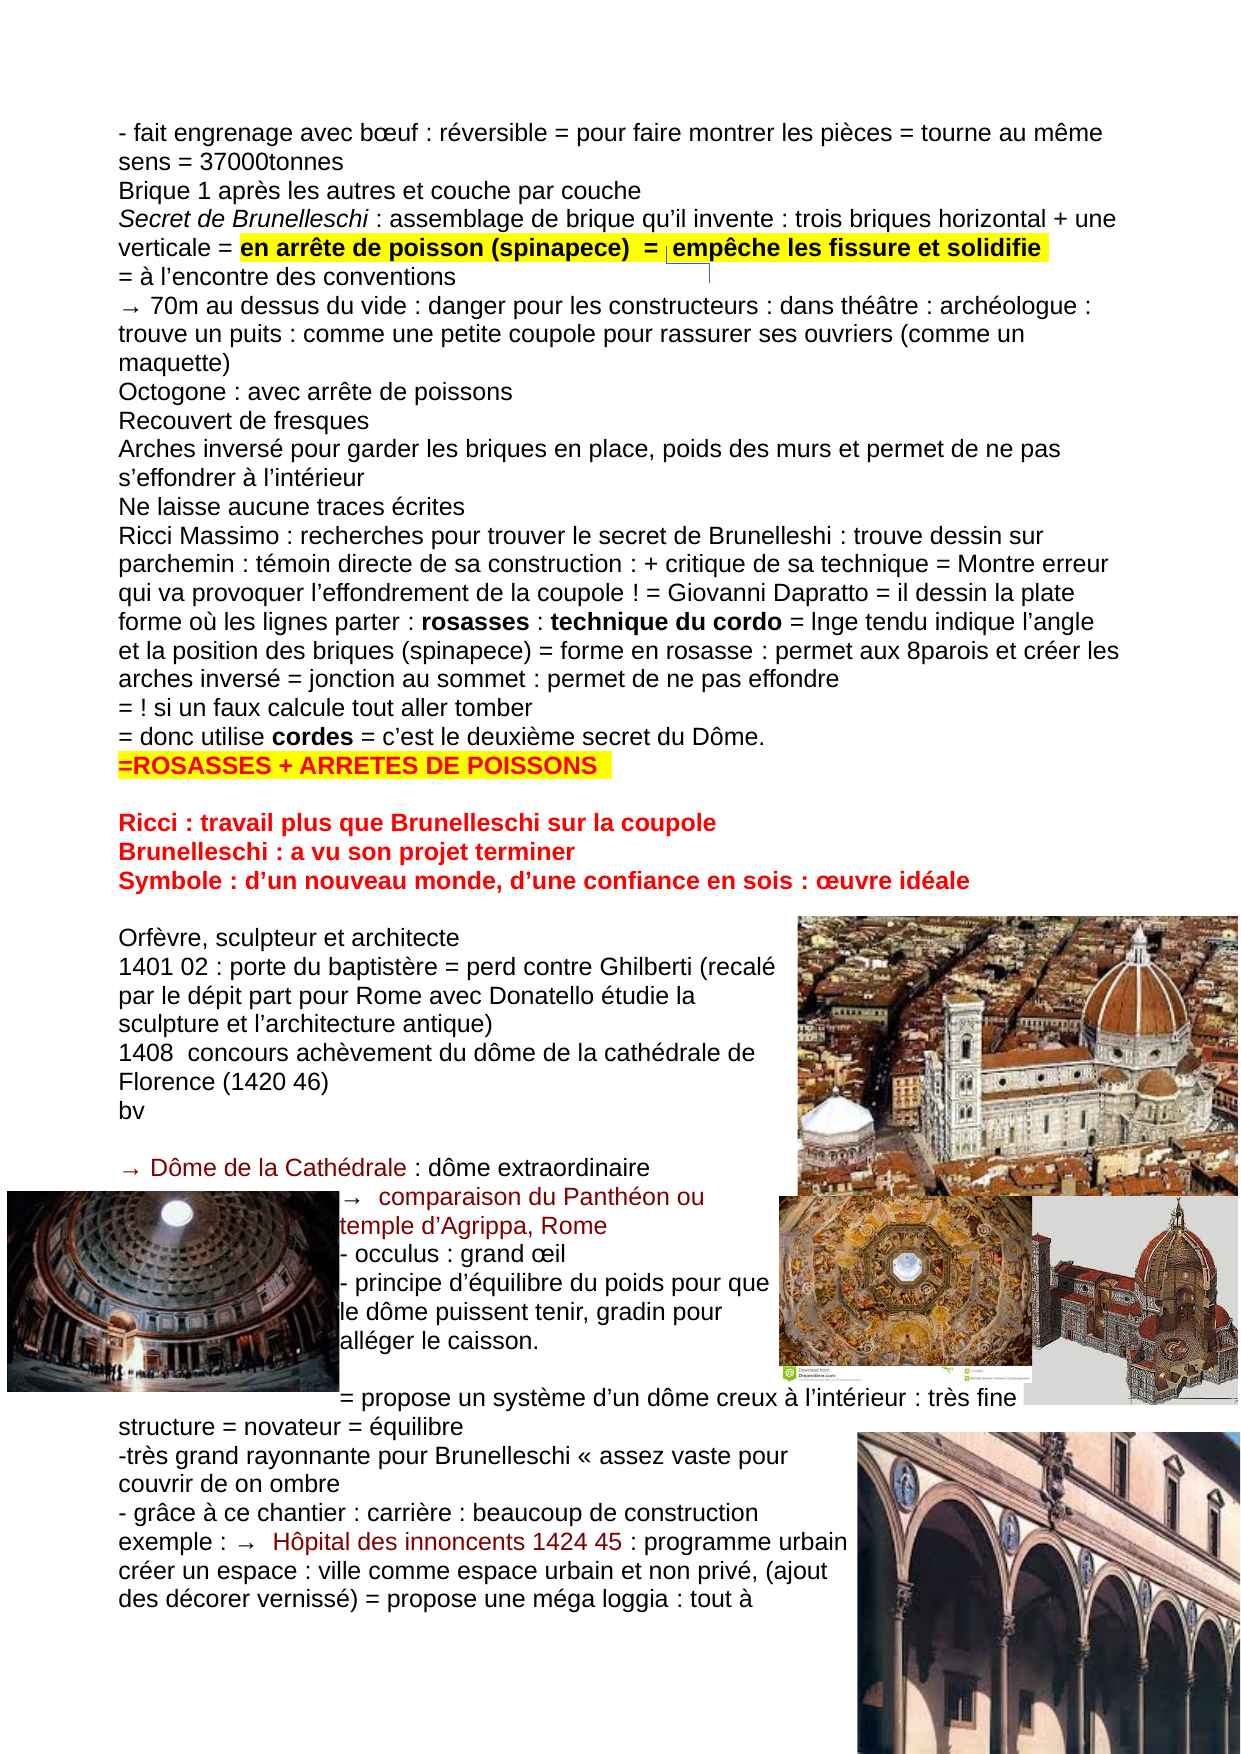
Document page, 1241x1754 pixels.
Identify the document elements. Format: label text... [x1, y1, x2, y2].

text - occulus : grand œil [340, 1239, 779, 1268]
text = ! si un faux calcule tout aller tomber [118, 693, 1122, 722]
text Ne laisse aucune traces écrites [118, 492, 1122, 521]
text - grâce à ce chantier : carrière : beaucoup de construction exemple : → Hôpital des innoncents 1424 45 : programme urbain créer un espace : ville comme espace urbain et non privé, (ajout des décorer vernissé) = propose une méga loggia : tout à [118, 1498, 857, 1613]
text bv [118, 1096, 797, 1124]
text = donc utilise cordes = c’est le deuxième secret du Dôme. [118, 722, 1122, 751]
text -très grand rayonnante pour Brunelleschi « assez vaste pour couvrir de on ombre [118, 1441, 857, 1498]
text Ricci Massimo : recherches pour trouver le secret de Brunelleshi : trouve dessin sur parchemin : témoin directe de sa construction : + critique de sa technique = Montre erreur qui va provoquer l’effondrement de la coupole ! = Giovanni Dapratto = il dessin la plate forme où les lignes parter : rosasses : technique du cordo = lnge tendu indique l’angle et la position des briques (spinapece) = forme en rosasse : permet aux 8parois et créer les arches inversé = jonction au sommet : permet de ne pas effondre [118, 521, 1122, 693]
text 1408 concours achèvement du dôme de la cathédrale de Florence (1420 46) [118, 1038, 797, 1096]
text Orfèvre, sculpteur et architecte [118, 923, 797, 952]
text Ricci : travail plus que Brunelleschi sur la coupole [118, 808, 1122, 837]
text → comparaison du Panthéon ou temple d’Agrippa, Rome [118, 1182, 797, 1239]
text Brique 1 après les autres et couche par couche [118, 176, 1122, 204]
text Arches inversé pour garder les briques en place, poids des murs et permet de ne pas s’effondrer à l’intérieur [118, 434, 1122, 492]
text Recouvert de fresques [118, 406, 1122, 434]
picture [857, 1432, 1241, 1754]
text → 70m au dessus du vide : danger pour les constructeurs : dans théâtre : archéologue : trouve un puits : comme une petite coupole pour rassurer ses ouvriers (comme un maquette) [118, 291, 1122, 377]
text Brunelleschi : a vu son projet terminer [118, 837, 1122, 866]
text Secret de Brunelleschi : assemblage de brique qu’il invente : trois briques horizontal + une verticale = en arrête de poisson (spinapece) = empêche les fissure et solidifie [118, 204, 1122, 262]
text =ROSASSES + ARRETES DE POISSONS [118, 751, 1122, 779]
picture [7, 1191, 340, 1392]
text = propose un système d’un dôme creux à l’intérieur : très fine structure = novateur = équilibre [118, 1383, 1122, 1441]
text - fait engrenage avec bœuf : réversible = pour faire montrer les pièces = tourne au même sens = 37000tonnes [118, 118, 1122, 176]
text Symbole : d’un nouveau monde, d’une confiance en sois : œuvre idéale [118, 866, 1122, 894]
text Octogone : avec arrête de poissons [118, 377, 1122, 406]
picture [779, 916, 1238, 1405]
text = à l’encontre des conventions [118, 262, 1122, 291]
text 1401 02 : porte du baptistère = perd contre Ghilberti (recalé par le dépit part pour Rome avec Donatello étudie la sculpture et l’architecture antique) [118, 952, 797, 1038]
text - principe d’équilibre du poids pour que le dôme puissent tenir, gradin pour alléger le caisson. [340, 1268, 779, 1354]
text → Dôme de la Cathédrale : dôme extraordinaire [118, 1153, 797, 1182]
